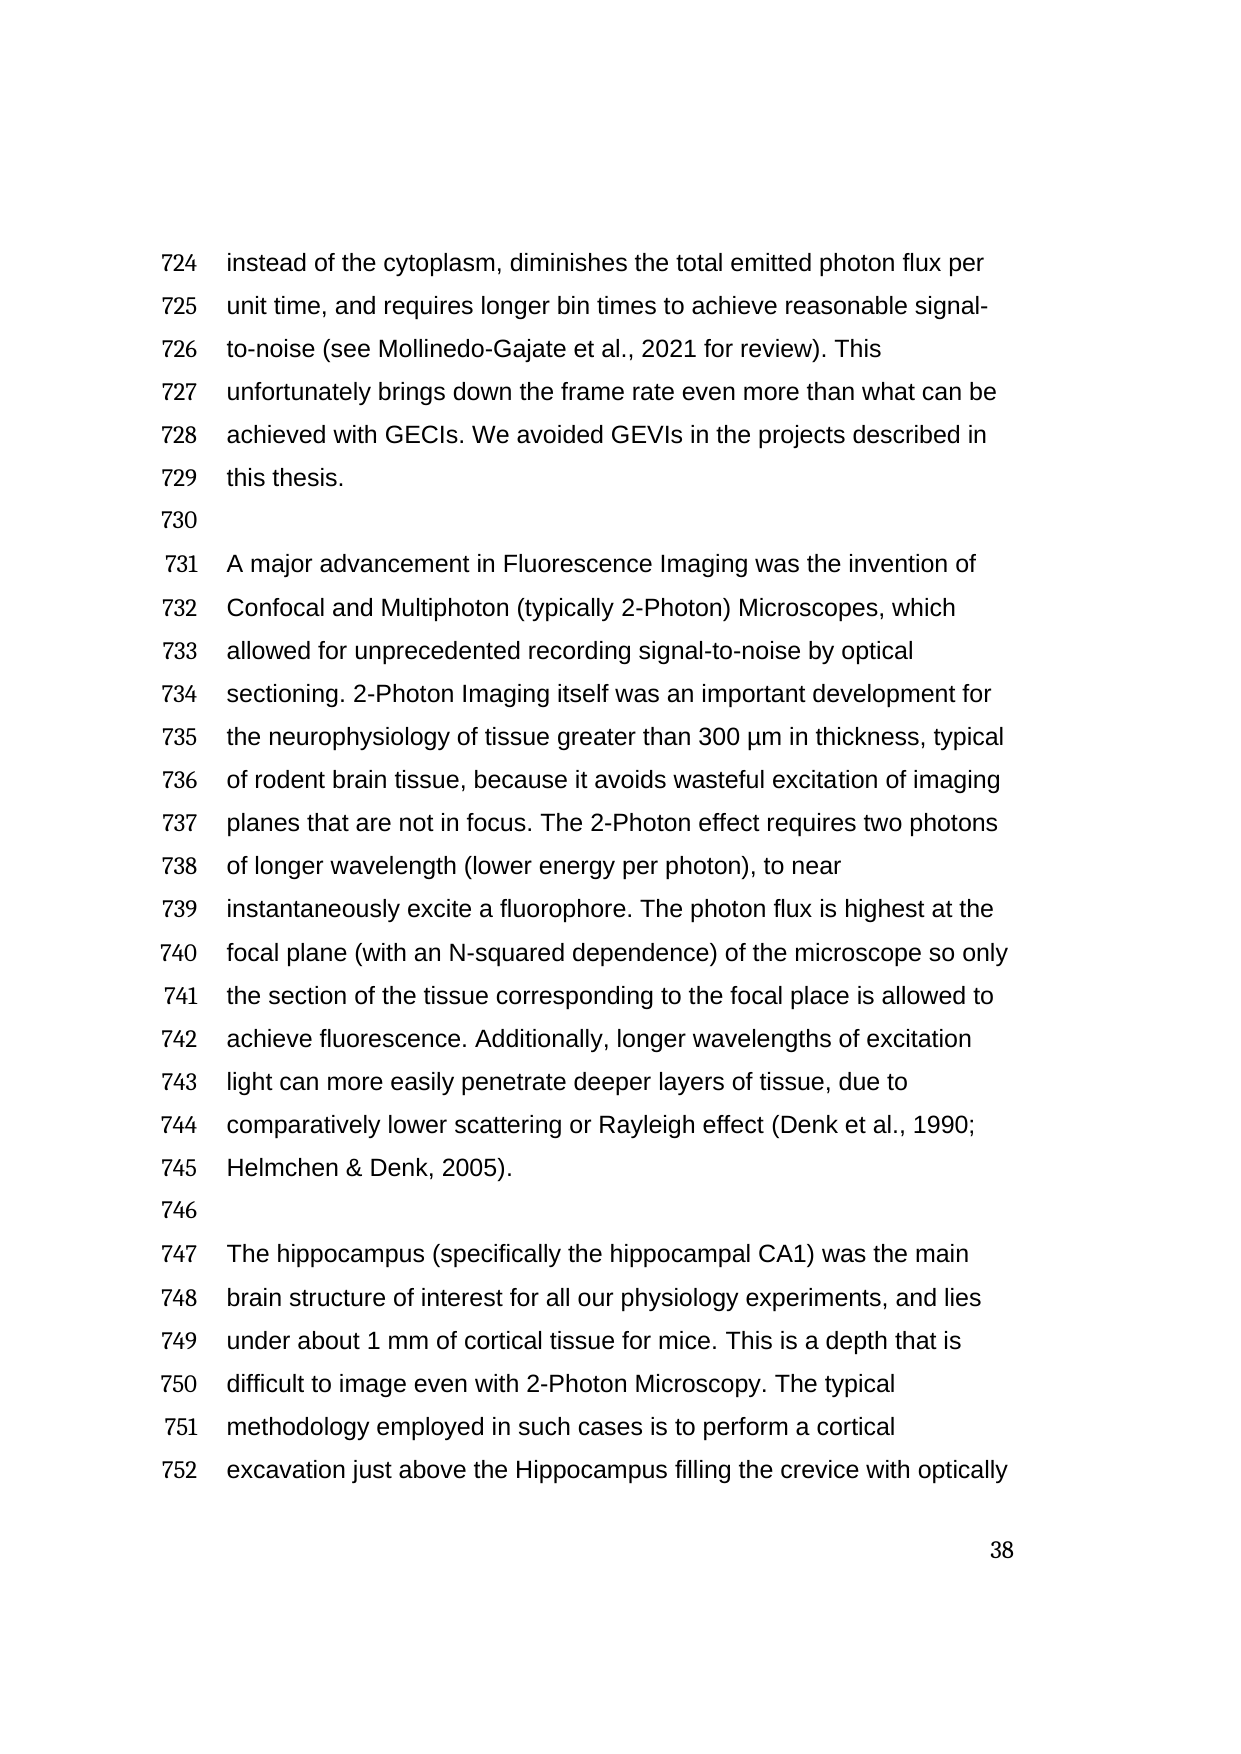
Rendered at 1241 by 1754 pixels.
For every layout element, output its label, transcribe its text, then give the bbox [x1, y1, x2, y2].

text instead of the cytoplasm, diminishes the total emitted photon flux per unit time, and requires longer bin times to achieve reasonable signal-to-noise (see Mollinedo-Gajate et al., 2021 for review). This unfortunately brings down the frame rate even more than what can be achieved with GECIs. We avoided GEVIs in the projects described in this thesis. [226, 248, 1014, 492]
text The hippocampus (specifically the hippocampal CA1) was the main brain structure of interest for all our physiology experiments, and lies under about 1 mm of cortical tissue for mice. This is a depth that is difficult to image even with 2-Photon Microscopy. The typical methodology employed in such cases is to perform a cortical excavation just above the Hippocampus filling the crevice with optically [226, 1239, 1014, 1484]
text A major advancement in Fluorescence Imaging was the invention of Confocal and Multiphoton (typically 2-Photon) Microscopes, which allowed for unprecedented recording signal-to-noise by optical sectioning. 2-Photon Imaging itself was an important development for the neurophysiology of tissue greater than 300 µm in thickness, typical of rodent brain tissue, because it avoids wasteful excitation of imaging planes that are not in focus. The 2-Photon effect requires two photons of longer wavelength (lower energy per photon), to near instantaneously excite a fluorophore. The photon flux is highest at the focal plane (with an N-squared dependence) of the microscope so only the section of the tissue corresponding to the focal place is allowed to achieve fluorescence. Additionally, longer wavelengths of excitation light can more easily penetrate deeper layers of tissue, due to comparatively lower scattering or Rayleigh effect (Denk et al., 1990; Helmchen & Denk, 2005)⁠. [226, 549, 1014, 1182]
